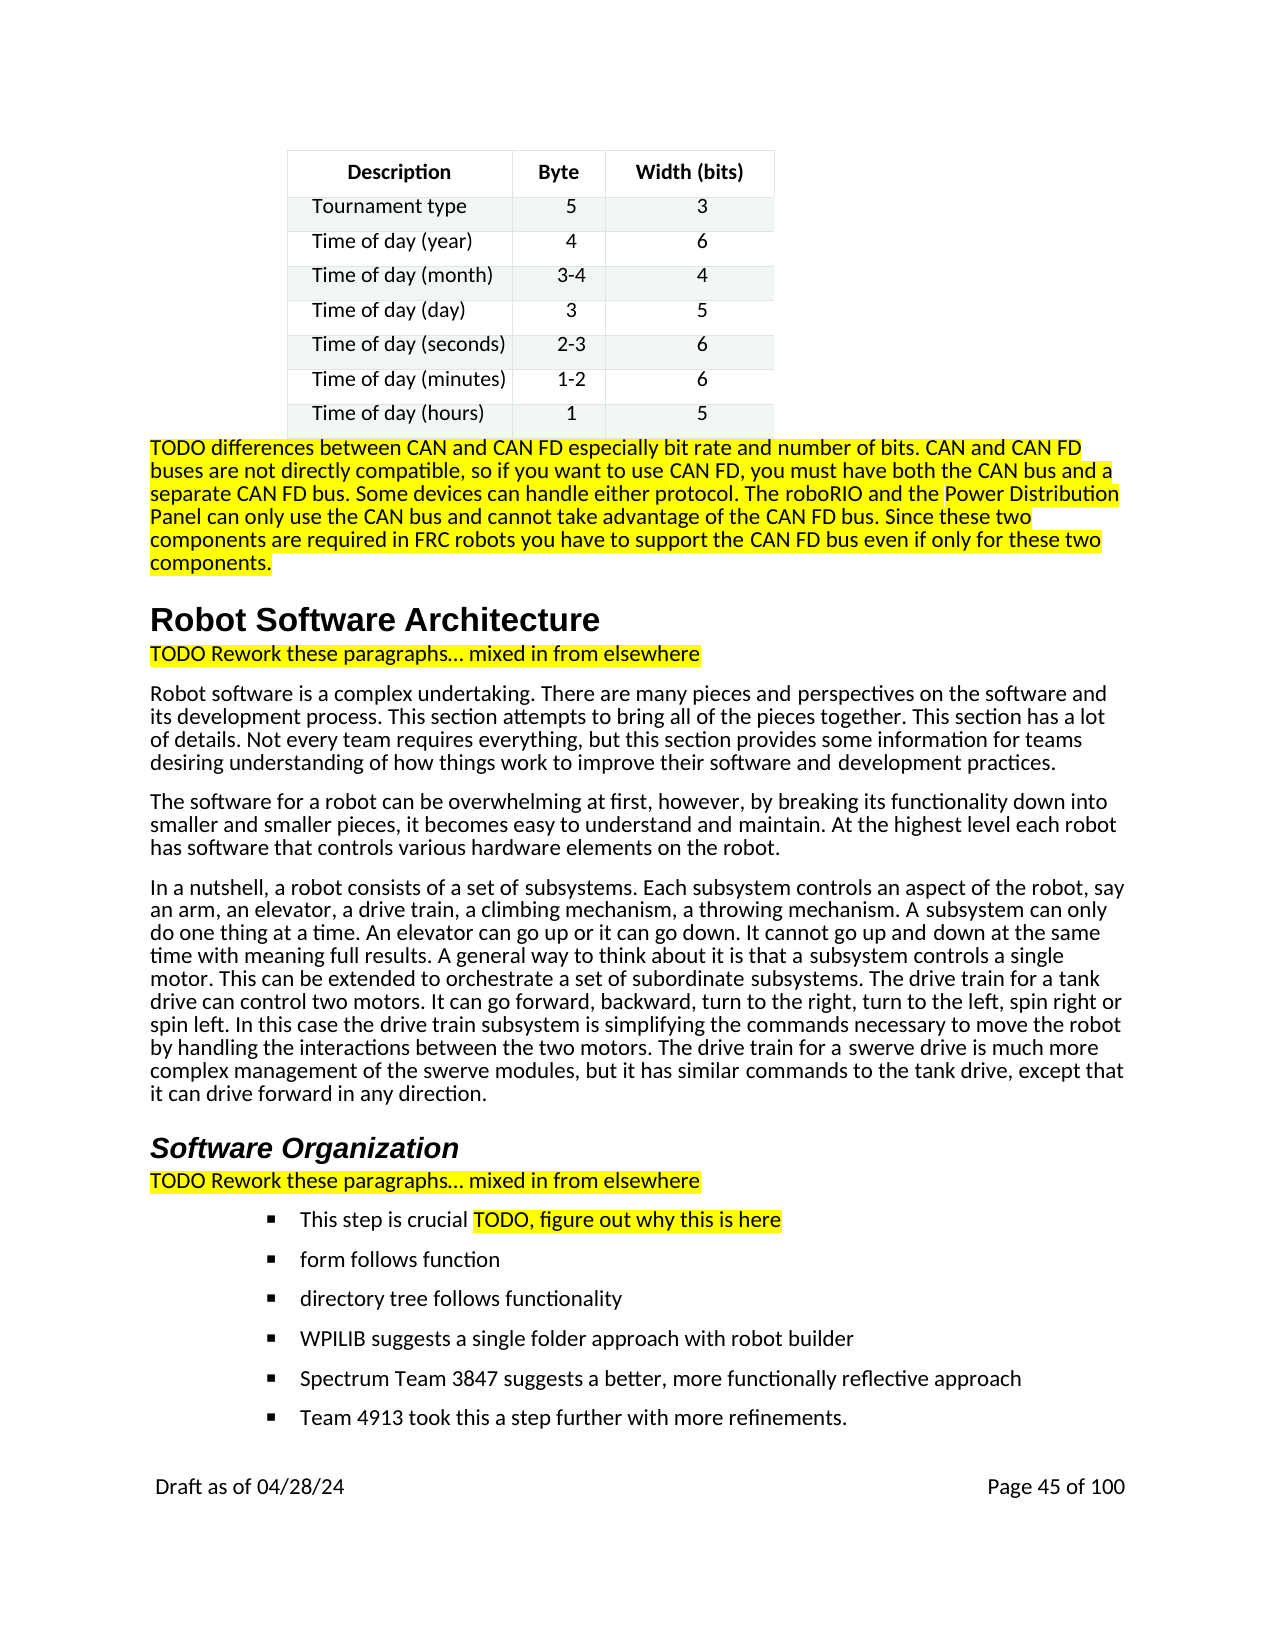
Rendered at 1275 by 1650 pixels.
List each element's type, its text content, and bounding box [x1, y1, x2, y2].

text In a nutshell, a robot consists of a set of subsystems. Each subsystem controls an aspect of the robot, say an arm, an elevator, a drive train, a climbing mechanism, a throwing mechanism. A subsystem can only do one thing at a time. An elevator can go up or it can go down. It cannot go up and down at the same time with meaning full results. A general way to think about it is that a subsystem controls a single motor. This can be extended to orchestrate a set of subordinate subsystems. The drive train for a tank drive can control two motors. It can go forward, backward, turn to the right, turn to the left, spin right or spin left. In this case the drive train subsystem is simplifying the commands necessary to move the robot by handling the interactions between the two motors. The drive train for a swerve drive is much more complex management of the swerve modules, but it has similar commands to the tank drive, except that it can drive forward in any direction. [150, 878, 1125, 1107]
table_cell 2-3 [513, 336, 605, 369]
list Team 4913 took this a step further with more refinements. [262, 1408, 1125, 1431]
table_cell 5 [606, 301, 774, 335]
table_cell 3 [606, 198, 774, 231]
list directory tree follows functionality [262, 1289, 1125, 1312]
list form follows function [262, 1250, 1125, 1273]
table_cell 3 [513, 301, 605, 335]
table_cell Tournament type [288, 198, 512, 231]
text TODO Rework these paragraphs… mixed in from elsewhere [150, 1171, 1125, 1194]
list Spectrum Team 3847 suggests a better, more functionally reflective approach [262, 1369, 1125, 1392]
table_cell Time of day (minutes) [288, 370, 512, 404]
table_cell Time of day (seconds) [288, 336, 512, 369]
text The software for a robot can be overwhelming at first, however, by breaking its functionality down into smaller and smaller pieces, it becomes easy to understand and maintain. At the highest level each robot has software that controls various hardware elements on the robot. [150, 792, 1125, 861]
table_cell 1-2 [513, 370, 605, 404]
text Robot software is a complex undertaking. There are many pieces and perspectives on the software and its development process. This section attempts to bring all of the pieces together. This section has a lot of details. Not every team requires everything, but this section provides some information for teams desiring understanding of how things work to improve their software and development practices. [150, 684, 1125, 776]
table_cell Time of day (day) [288, 301, 512, 335]
table_cell Time of day (month) [288, 267, 512, 300]
table_cell 6 [606, 232, 774, 266]
table_header Byte [513, 151, 605, 197]
table_cell 1 [513, 405, 605, 438]
table_cell 4 [606, 267, 774, 300]
table_cell 6 [606, 370, 774, 404]
table_cell 6 [606, 336, 774, 369]
table_cell Time of day (hours) [288, 405, 512, 438]
table_header Description [288, 151, 512, 197]
text TODO Rework these paragraphs… mixed in from elsewhere [150, 644, 1125, 667]
table_cell Time of day (year) [288, 232, 512, 266]
table_cell 3-4 [513, 267, 605, 300]
subtitle Software Organization [150, 1132, 1125, 1164]
table_cell 4 [513, 232, 605, 266]
table_cell 5 [606, 405, 774, 438]
subtitle Robot Software Architecture [150, 601, 1125, 638]
list This step is crucial TODO, figure out why this is here [262, 1210, 1125, 1233]
list WPILIB suggests a single folder approach with robot builder [262, 1329, 1125, 1352]
text TODO differences between CAN and CAN FD especially bit rate and number of bits. CAN and CAN FD buses are not directly compatible, so if you want to use CAN FD, you must have both the CAN bus and a separate CAN FD bus. Some devices can handle either protocol. The roboRIO and the Power Distribution Panel can only use the CAN bus and cannot take advantage of the CAN FD bus. Since these two components are required in FRC robots you have to support the CAN FD bus even if only for these two components. [150, 438, 1125, 576]
table_cell 5 [513, 198, 605, 231]
table_header Width (bits) [606, 151, 774, 197]
